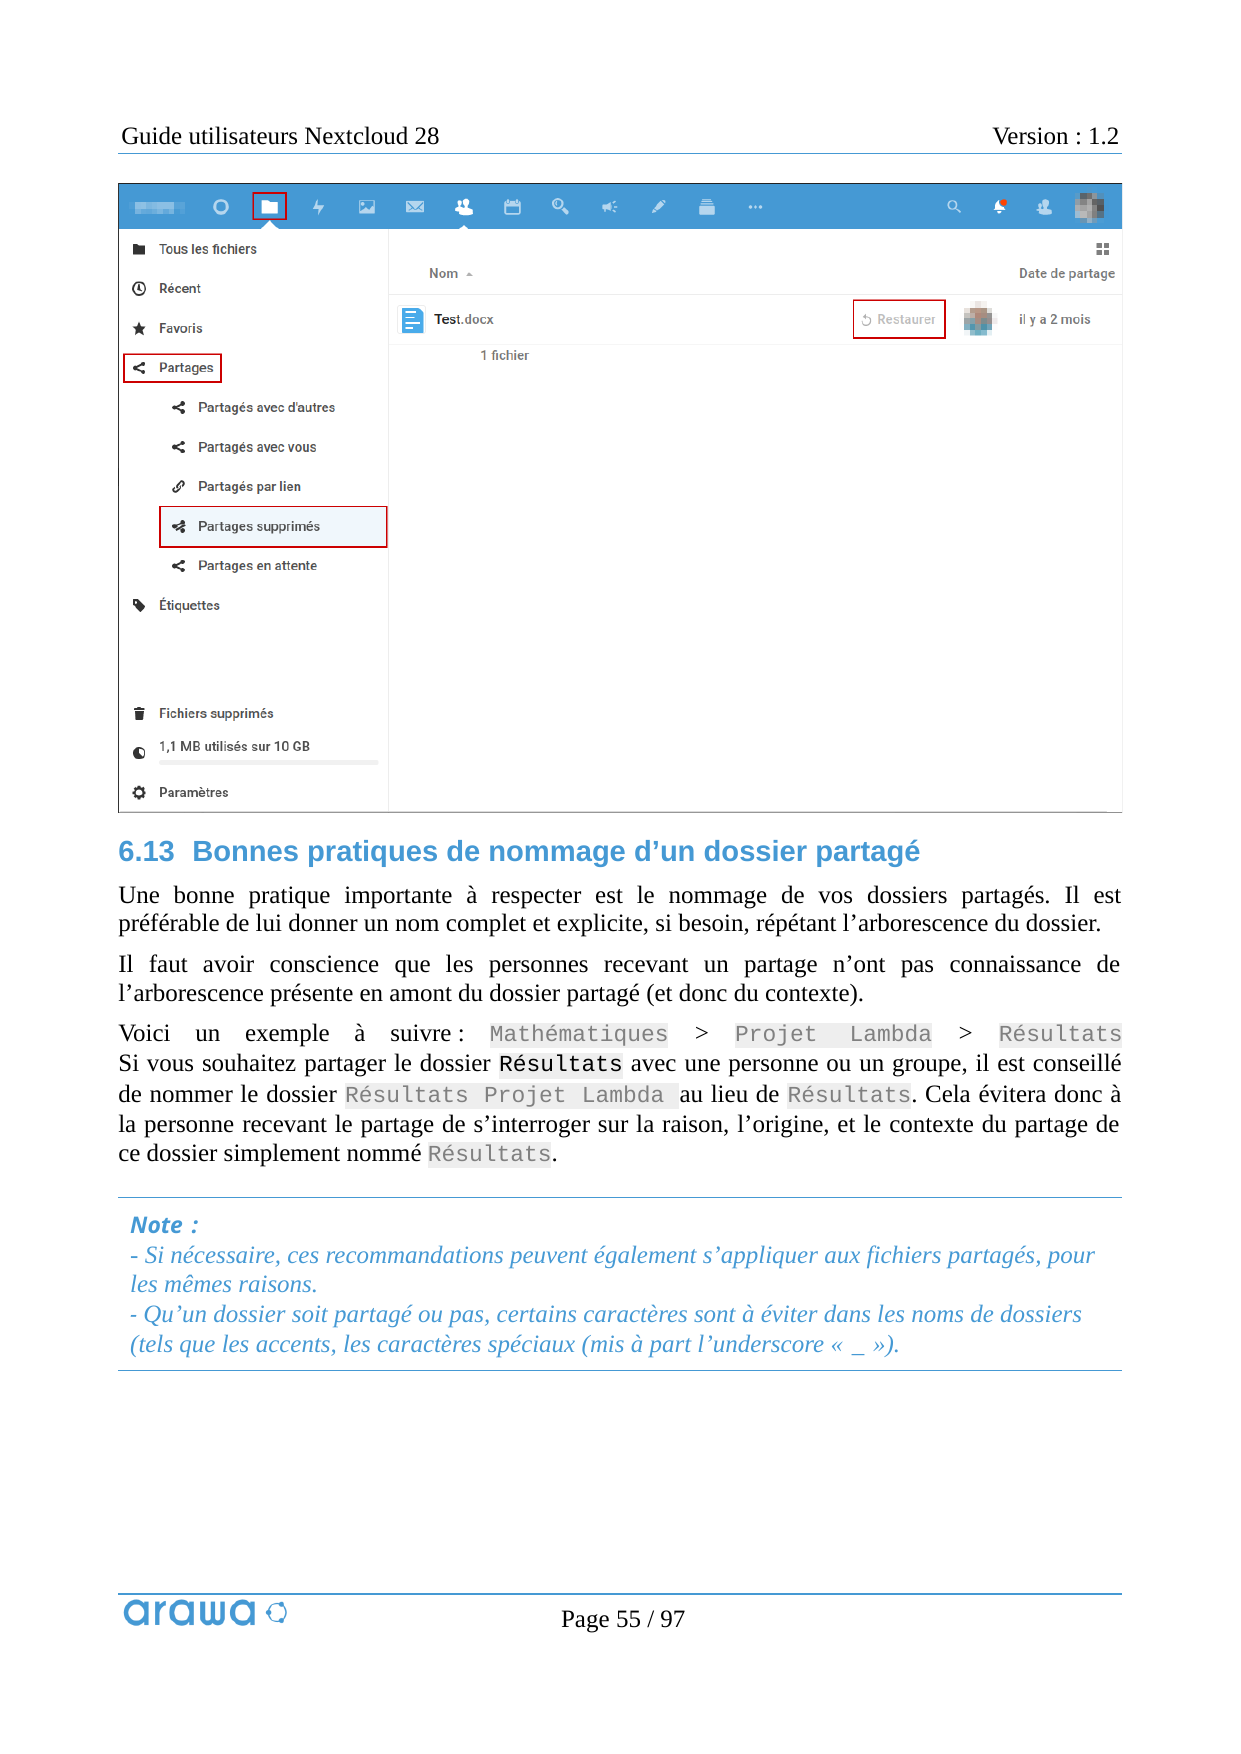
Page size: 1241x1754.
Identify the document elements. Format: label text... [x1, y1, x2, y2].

picture [118, 183, 1123, 813]
text Il faut avoir conscience que les personnes recevant un partage n’ont pas connaissance de l’arborescence présente en amont du dossier partagé (et donc du contexte). [118, 949, 1122, 1006]
subtitle Bonnes pratiques de nommage d’un dossier partagé [118, 834, 1122, 867]
text Voici un exemple à suivre : Mathématiques > Projet Lambda > Résultats Si vous souhaitez partager le dossier Résultats avec une personne ou un groupe, il est conseillé de nommer le dossier Résultats Projet Lambda au lieu de Résultats. Cela évitera donc à la personne recevant le partage de s’interroger sur la raison, l’origine, et le contexte du partage de ce dossier simplement nommé Résultats. [118, 1018, 1122, 1168]
text Note : - Si nécessaire, ces recommandations peuvent également s’appliquer aux fichiers partagés, pour les mêmes raisons. - Qu’un dossier soit partagé ou pas, certains caractères sont à éviter dans les noms de dossiers (tels que les accents, les caractères spéciaux (mis à part l’underscore « _ »). [118, 1198, 1122, 1370]
text Une bonne pratique importante à respecter est le nommage de vos dossiers partagés. Il est préférable de lui donner un nom complet et explicite, si besoin, répétant l’arborescence du dossier. [118, 880, 1122, 937]
picture [121, 1597, 290, 1628]
